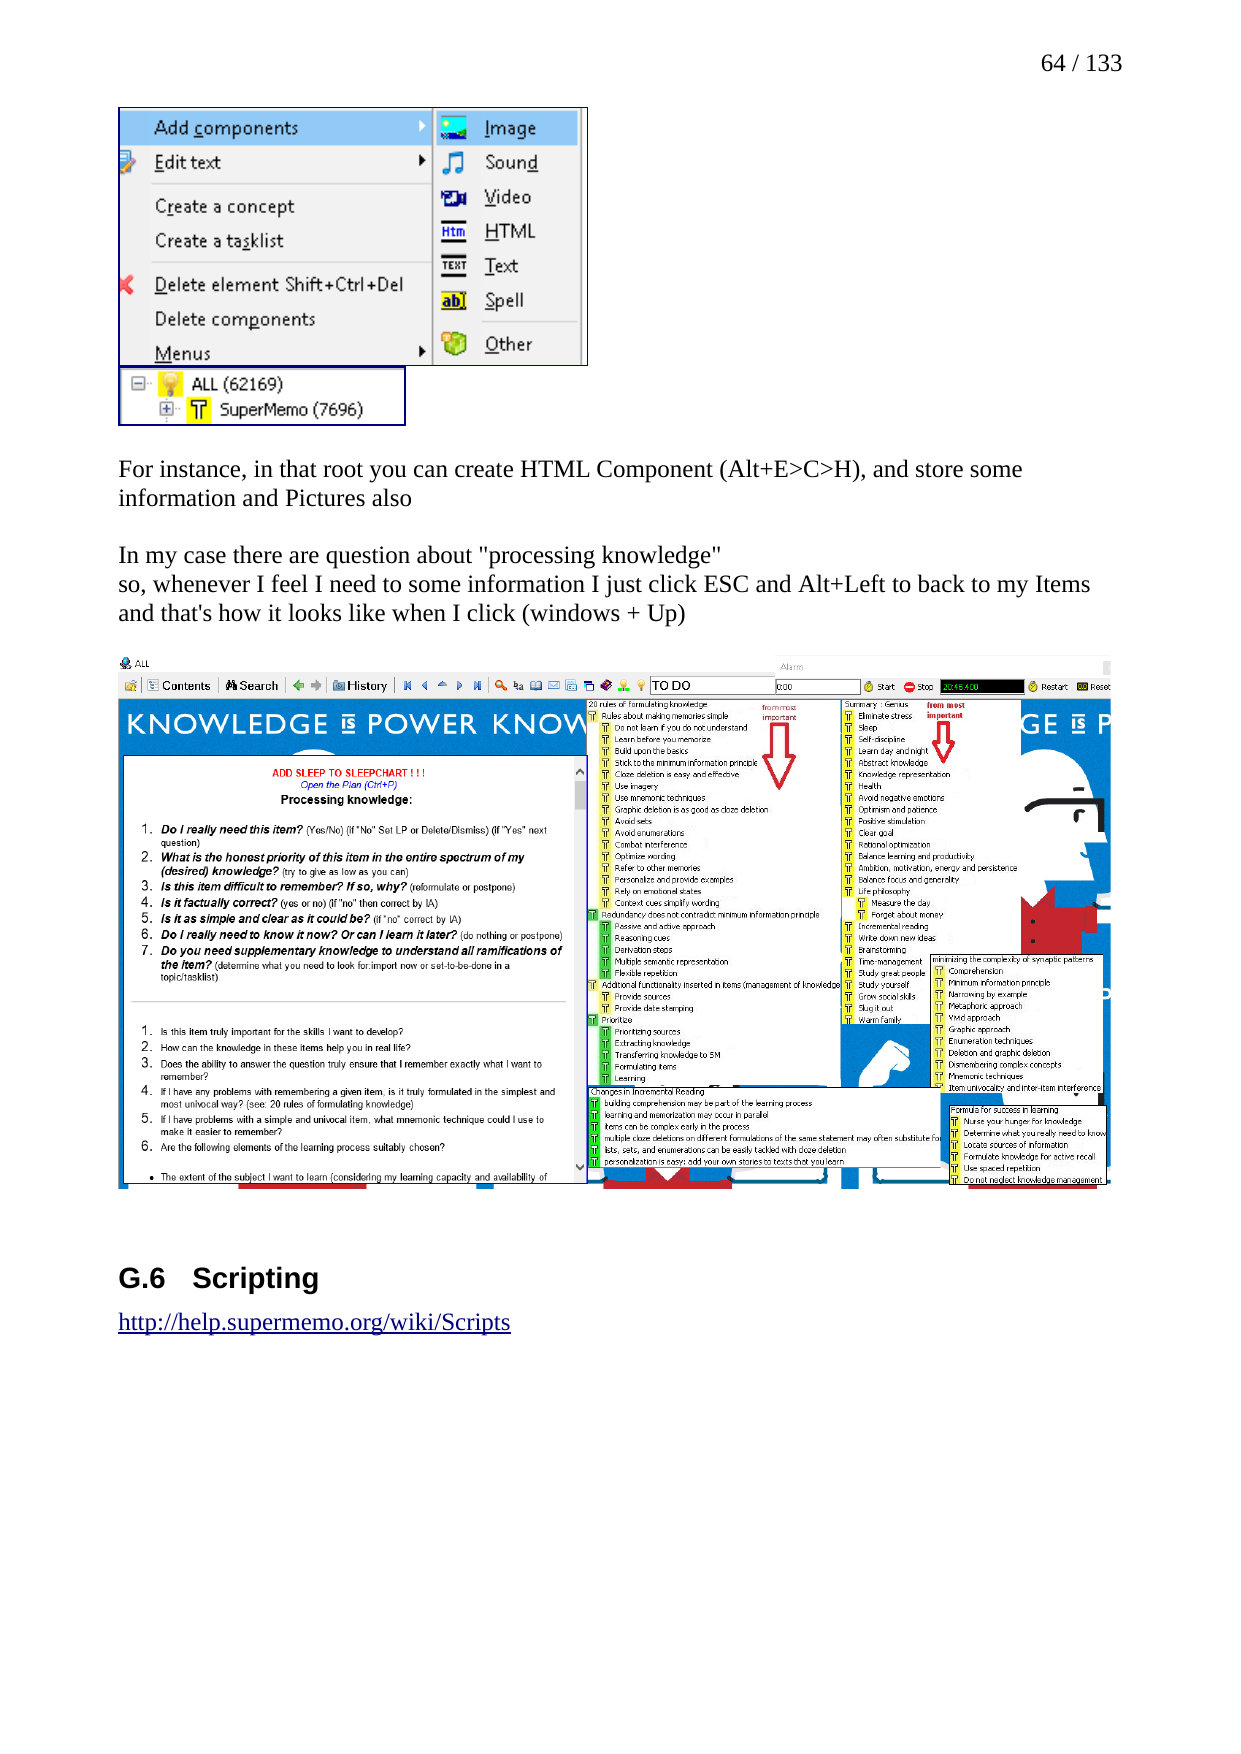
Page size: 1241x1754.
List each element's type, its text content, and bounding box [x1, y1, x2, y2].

text http://help.supermemo.org/wiki/Scripts [118, 1307, 1122, 1336]
subtitle Scripting [118, 1261, 1122, 1295]
text and that's how it looks like when I click (windows + Up) [118, 598, 1122, 627]
picture [120, 108, 587, 365]
picture [118, 655, 1111, 1189]
text In my case there are question about "processing knowledge" [118, 541, 1122, 569]
text so, whenever I feel I need to some information I just click ESC and Alt+Left to back to my Items [118, 569, 1122, 598]
picture [120, 368, 404, 424]
text For instance, in that root you can create HTML Component (Alt+E>C>H), and store some information and Pictures also [118, 454, 1122, 512]
